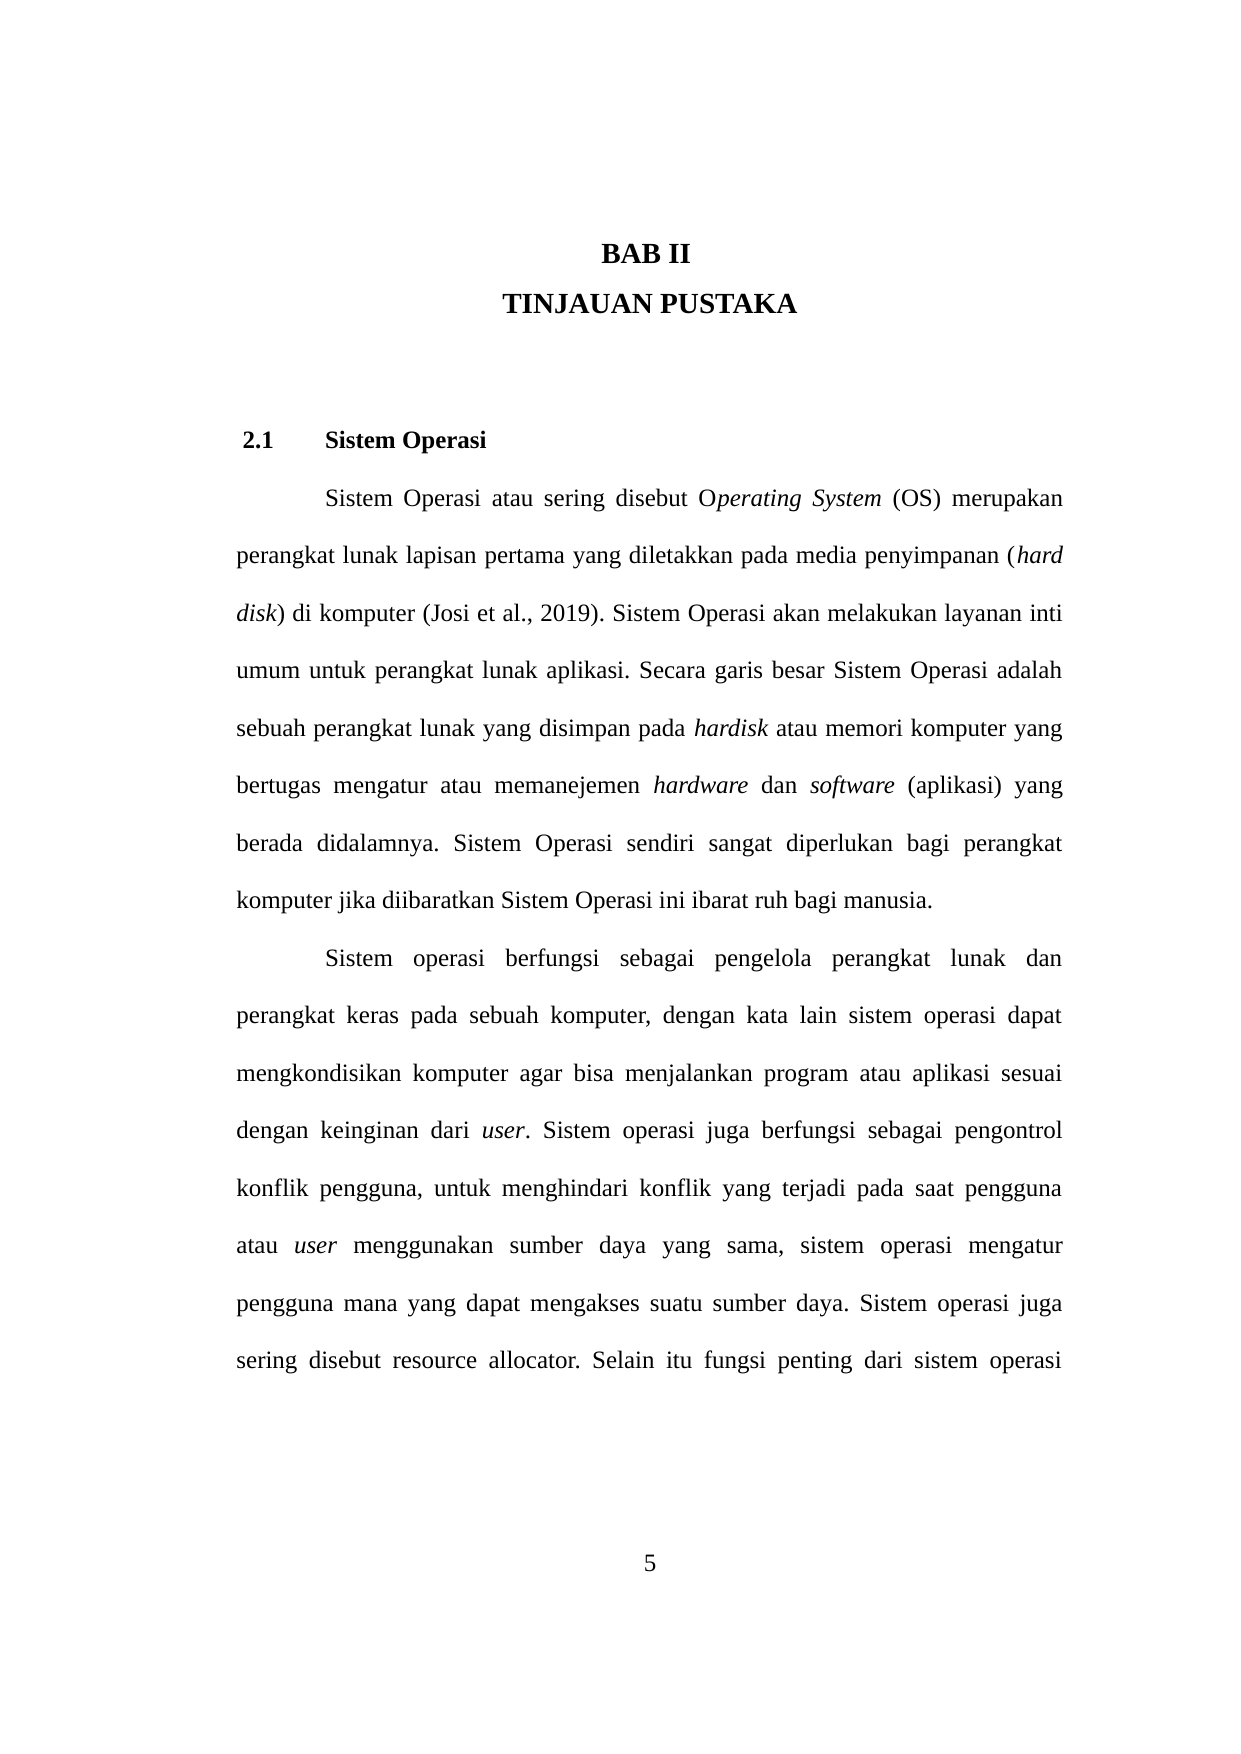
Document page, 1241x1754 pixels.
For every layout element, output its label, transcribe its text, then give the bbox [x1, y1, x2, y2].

subtitle Sistem Operasi [236, 425, 1063, 454]
subtitle TINJAUAN PUSTAKA [236, 236, 1063, 320]
text Sistem operasi berfungsi sebagai pengelola perangkat lunak dan perangkat keras pada sebuah komputer, dengan kata lain sistem operasi dapat mengkondisikan komputer agar bisa menjalankan program atau aplikasi sesuai dengan keinginan dari user. Sistem operasi juga berfungsi sebagai pengontrol konflik pengguna, untuk menghindari konflik yang terjadi pada saat pengguna atau user menggunakan sumber daya yang sama, sistem operasi mengatur pengguna mana yang dapat mengakses suatu sumber daya. Sistem operasi juga sering disebut resource allocator. Selain itu fungsi penting dari sistem operasi [236, 943, 1063, 1374]
text Sistem Operasi atau sering disebut Operating System (OS) merupakan perangkat lunak lapisan pertama yang diletakkan pada media penyimpanan (hard disk) di komputer (Josi et al., 2019)⁠. Sistem Operasi akan melakukan layanan inti umum untuk perangkat lunak aplikasi. Secara garis besar Sistem Operasi adalah sebuah perangkat lunak yang disimpan pada hardisk atau memori komputer yang bertugas mengatur atau memanejemen hardware dan software (aplikasi) yang berada didalamnya. Sistem Operasi sendiri sangat diperlukan bagi perangkat komputer jika diibaratkan Sistem Operasi ini ibarat ruh bagi manusia. [236, 483, 1063, 914]
